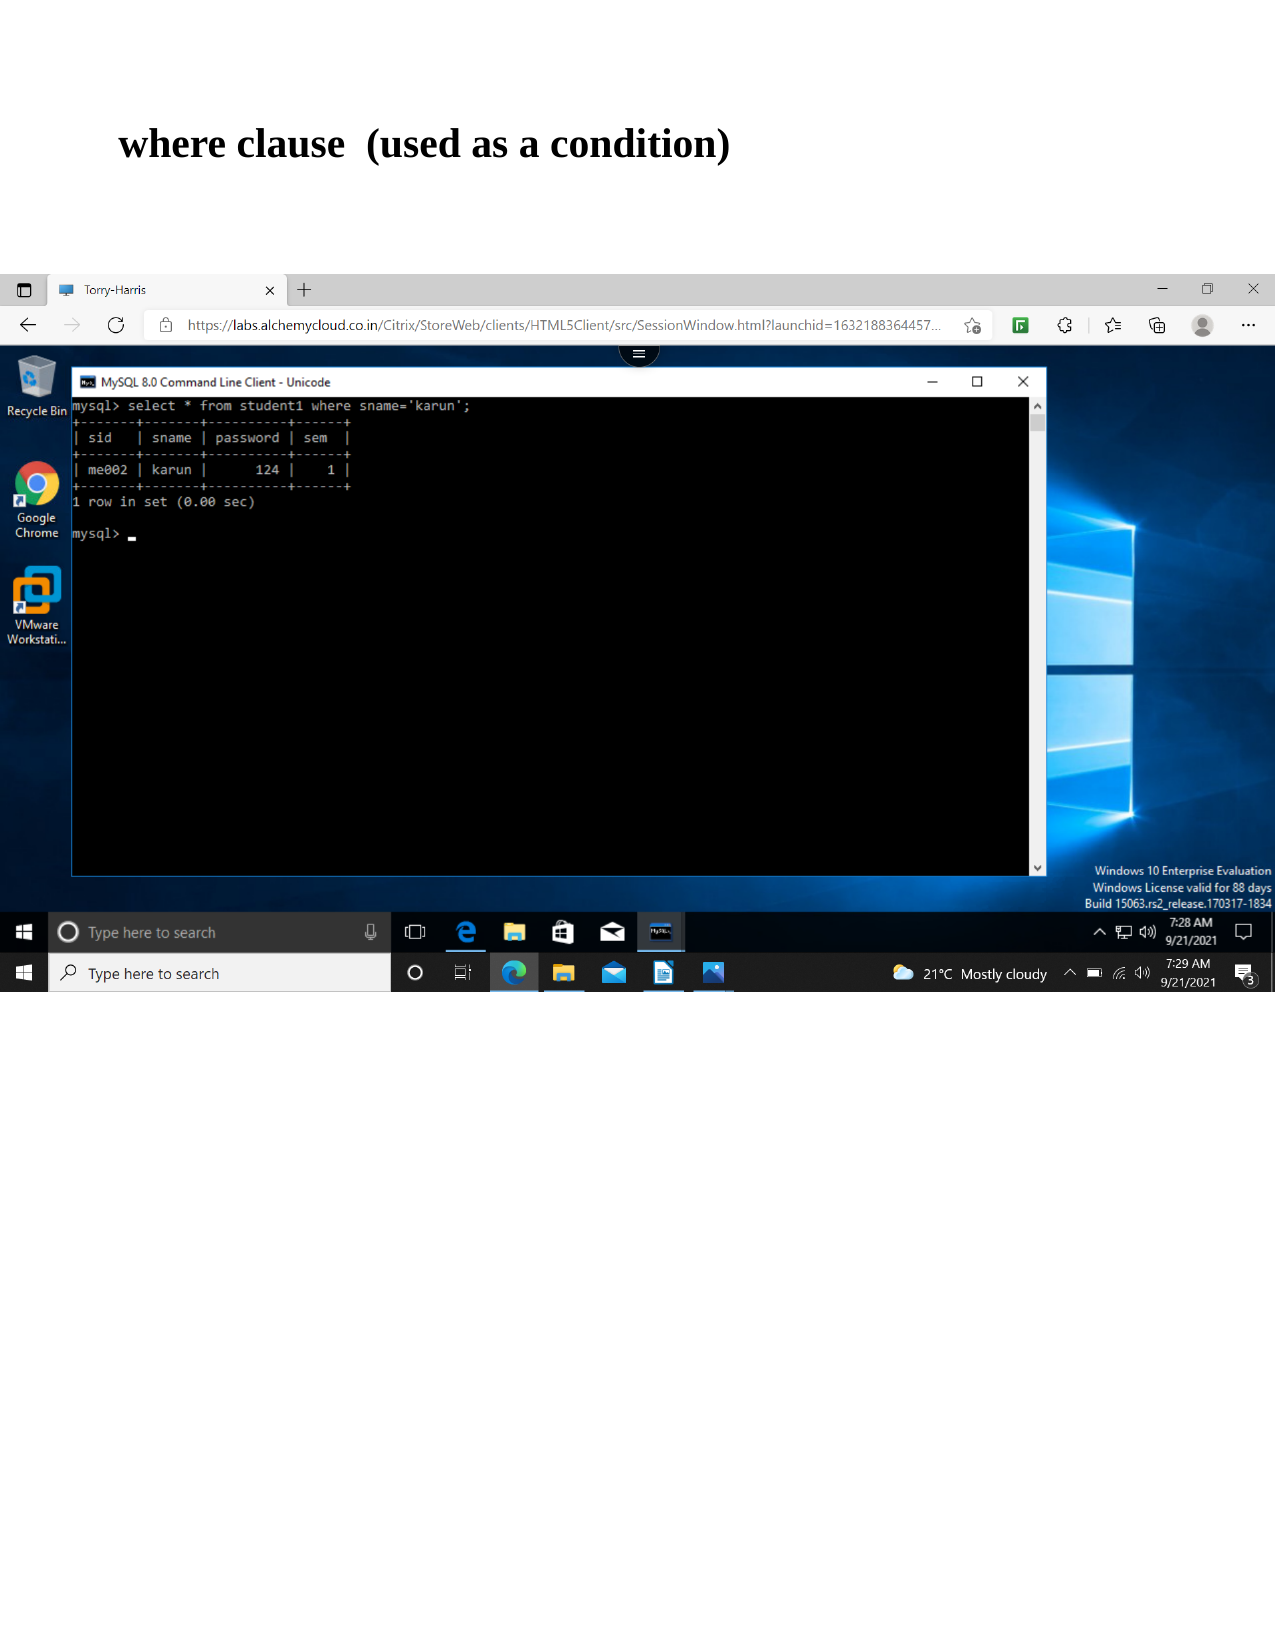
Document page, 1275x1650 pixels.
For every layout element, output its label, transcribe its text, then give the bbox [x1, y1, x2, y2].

text where clause (used as a condition) [118, 118, 1157, 166]
picture [0, 274, 1275, 992]
